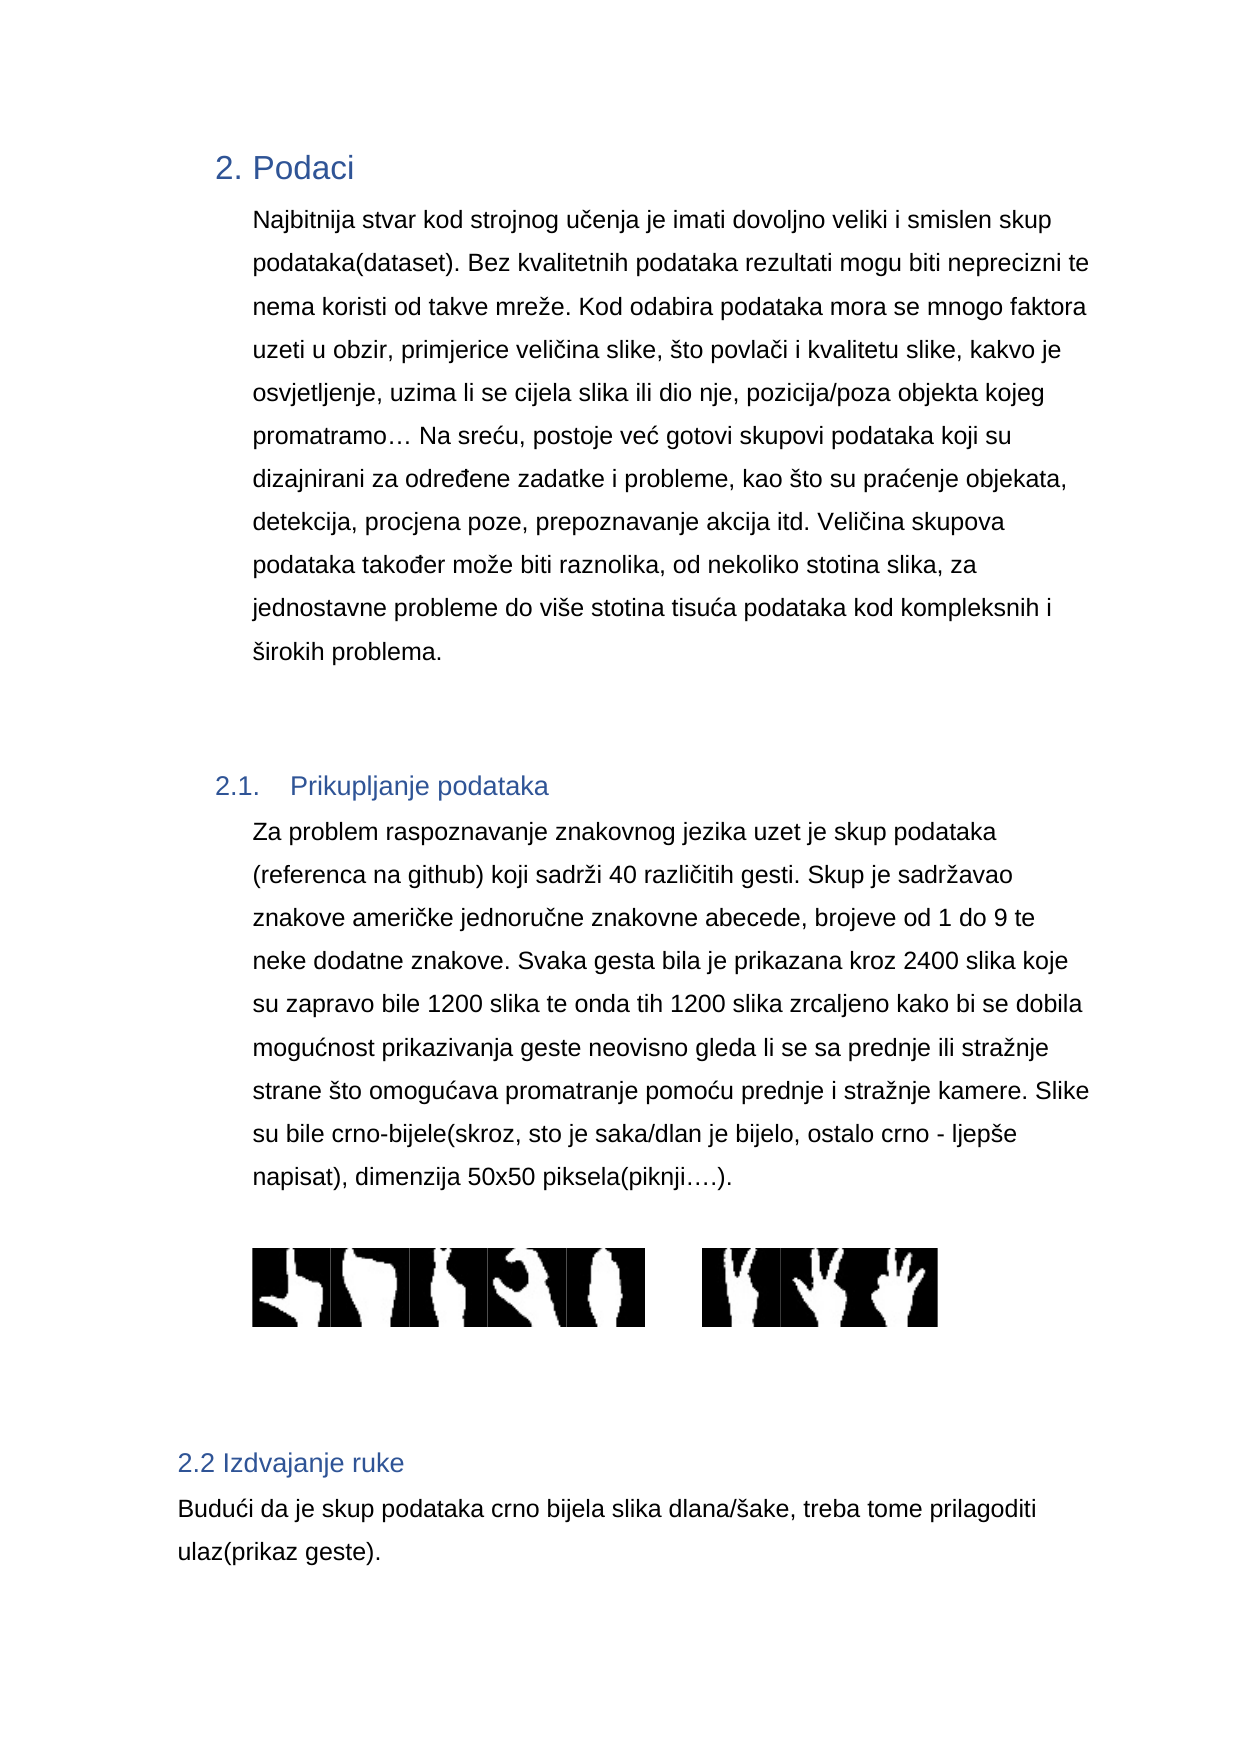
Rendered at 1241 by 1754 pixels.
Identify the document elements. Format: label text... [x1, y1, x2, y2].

subtitle Podaci [215, 148, 1092, 186]
picture [702, 1248, 938, 1327]
picture [252, 1248, 645, 1327]
subtitle 2.2 Izdvajanje ruke [177, 1447, 1092, 1478]
text Budući da je skup podataka crno bijela slika dlana/šake, treba tome prilagoditi ulaz(prikaz geste). [177, 1494, 1092, 1566]
list Najbitnija stvar kod strojnog učenja je imati dovoljno veliki i smislen skup podataka(dataset). Bez kvalitetnih podataka rezultati mogu biti neprecizni te nema koristi od takve mreže. Kod odabira podataka mora se mnogo faktora uzeti u obzir, primjerice veličina slike, što povlači i kvalitetu slike, kakvo je osvjetljenje, uzima li se cijela slika ili dio nje, pozicija/poza objekta kojeg promatramo… Na sreću, postoje već gotovi skupovi podataka koji su dizajnirani za određene zadatke i probleme, kao što su praćenje objekata, detekcija, procjena poze, prepoznavanje akcija itd. Veličina skupova podataka također može biti raznolika, od nekoliko stotina slika, za jednostavne probleme do više stotina tisuća podataka kod kompleksnih i širokih problema. [252, 205, 1092, 665]
list Za problem raspoznavanje znakovnog jezika uzet je skup podataka (referenca na github) koji sadrži 40 različitih gesti. Skup je sadržavao znakove američke jednoručne znakovne abecede, brojeve od 1 do 9 te neke dodatne znakove. Svaka gesta bila je prikazana kroz 2400 slika koje su zapravo bile 1200 slika te onda tih 1200 slika zrcaljeno kako bi se dobila mogućnost prikazivanja geste neovisno gleda li se sa prednje ili stražnje strane što omogućava promatranje pomoću prednje i stražnje kamere. Slike su bile crno-bijele(skroz, sto je saka/dlan je bijelo, ostalo crno - ljepše napisat), dimenzija 50x50 piksela(piknji….). [252, 817, 1092, 1191]
subtitle Prikupljanje podataka [215, 770, 1092, 801]
